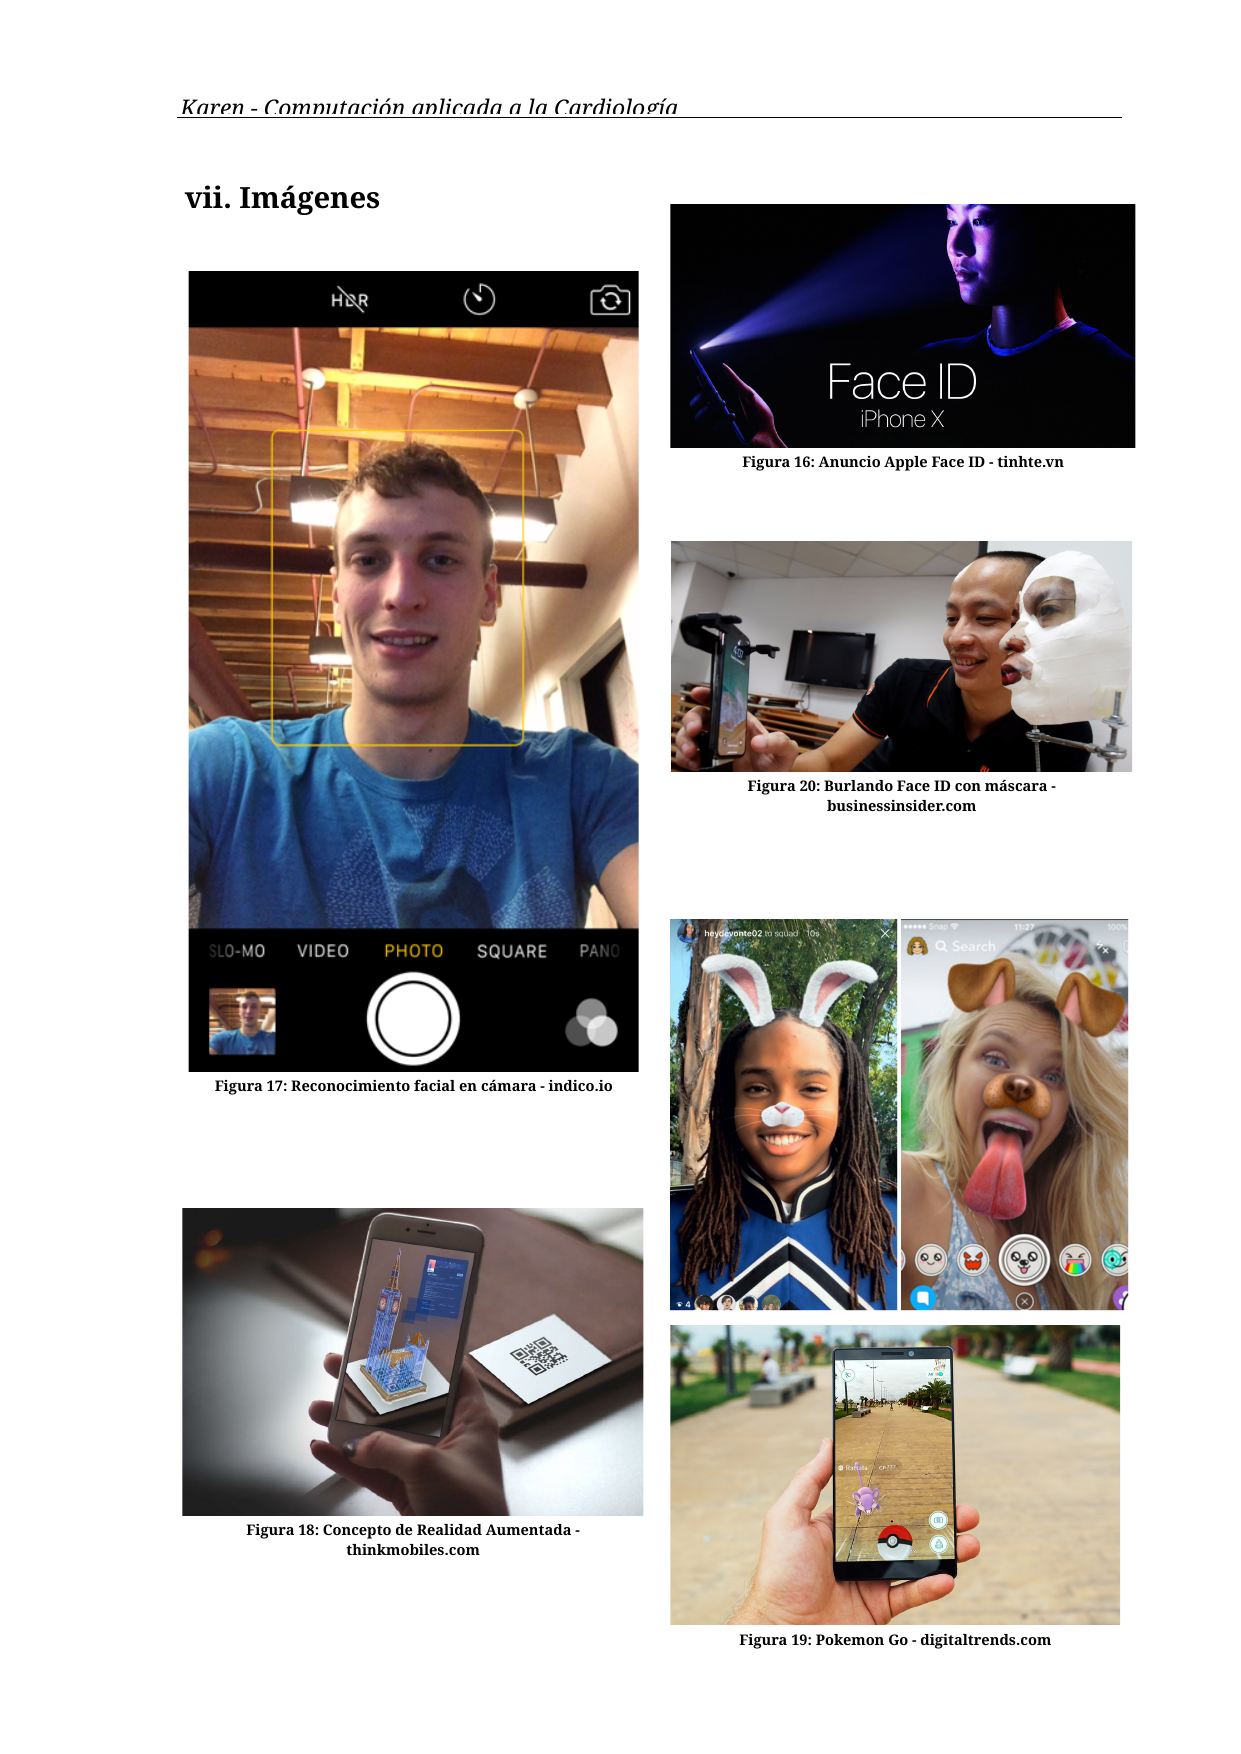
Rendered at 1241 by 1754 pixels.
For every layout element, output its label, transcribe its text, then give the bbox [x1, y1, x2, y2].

list Imágenes [177, 177, 1135, 217]
picture [670, 204, 1136, 448]
text Figura 20: Burlando Face ID con máscara - businessinsider.com [671, 772, 1132, 816]
text Figura 19: Pokemon Go - digitaltrends.com [670, 1625, 1120, 1649]
text Figura 18: Concepto de Realidad Aumentada - thinkmobiles.com [182, 1516, 643, 1559]
list Figura 16: Anuncio Apple Face ID - tinhte.vn [670, 448, 1135, 472]
text Figura 17: Reconocimiento facial en cámara - indico.io [189, 1072, 639, 1095]
picture [671, 541, 1133, 772]
picture [670, 1325, 1121, 1625]
picture [188, 271, 639, 1072]
picture [666, 916, 1132, 1314]
picture [182, 1208, 644, 1516]
